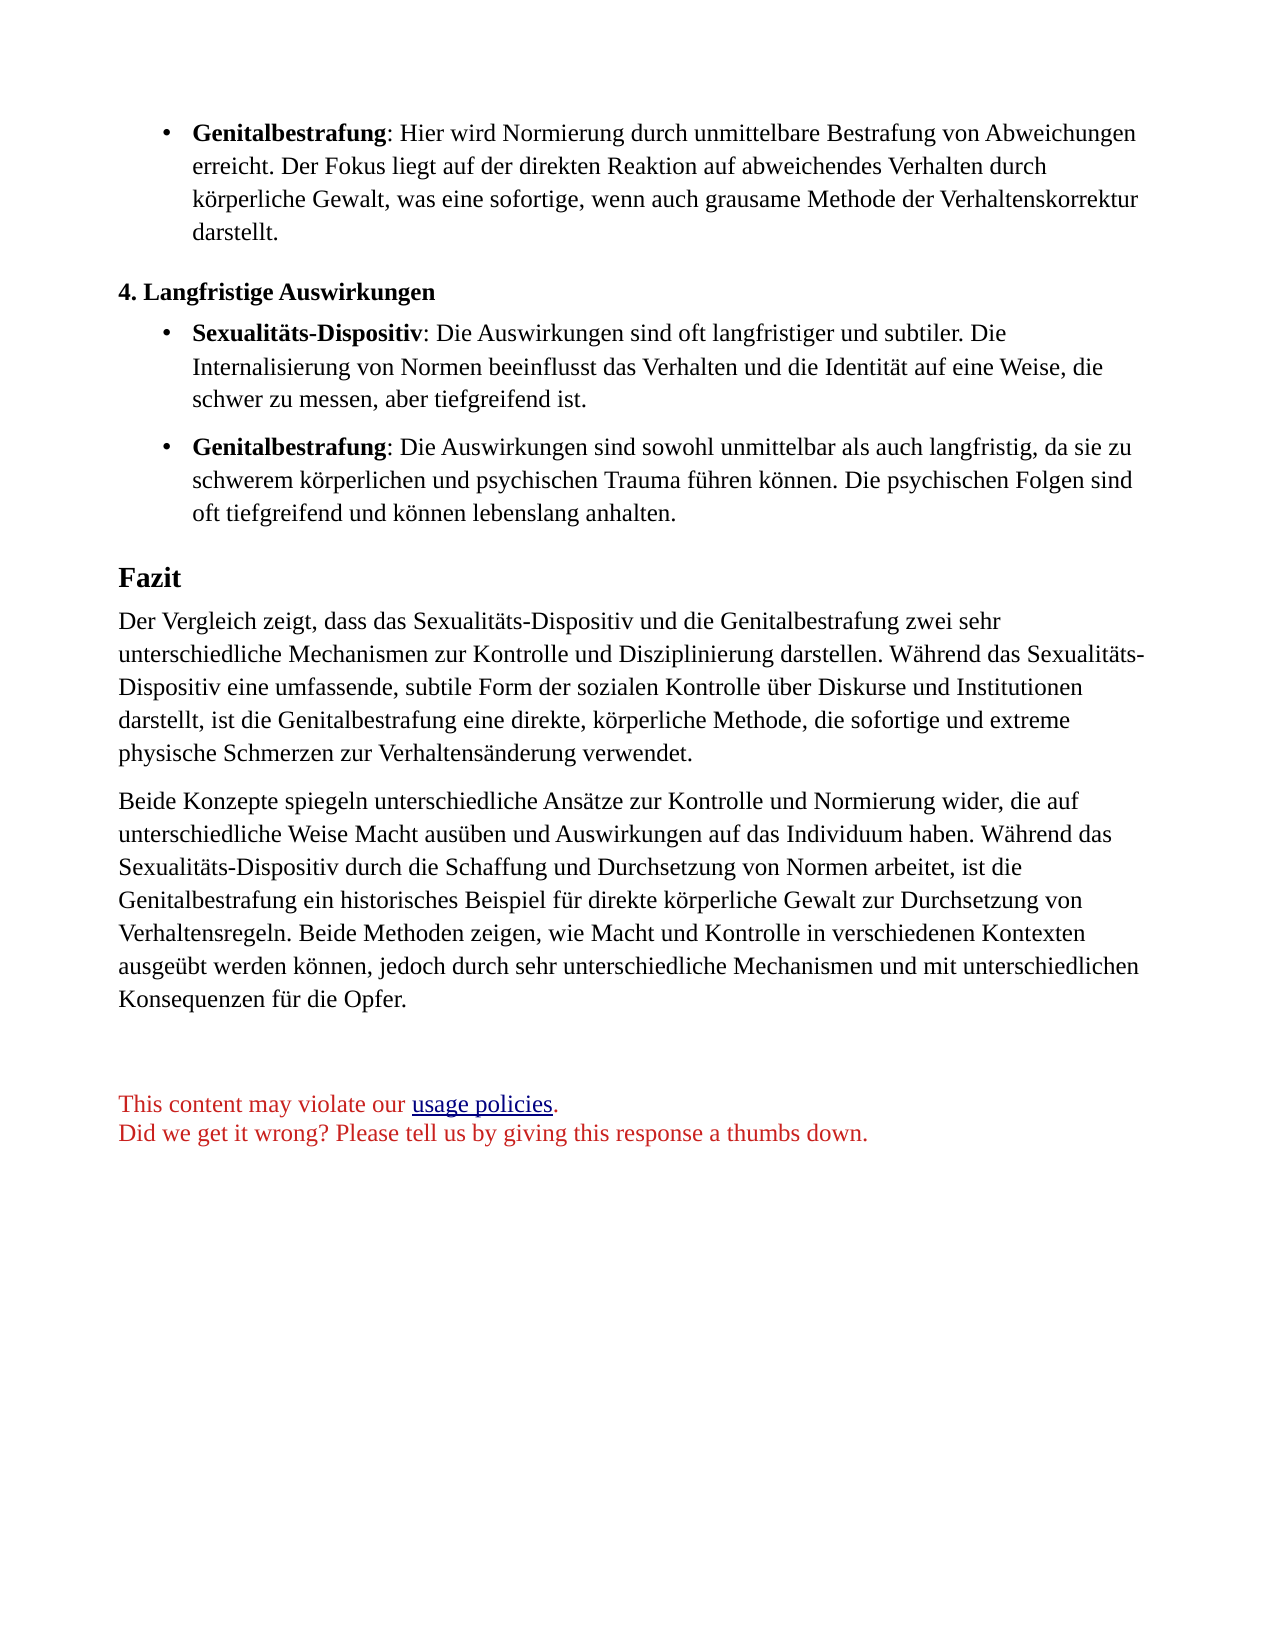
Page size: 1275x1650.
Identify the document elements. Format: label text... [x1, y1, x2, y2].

text Der Vergleich zeigt, dass das Sexualitäts-Dispositiv und die Genitalbestrafung zwei sehr unterschiedliche Mechanismen zur Kontrolle und Disziplinierung darstellen. Während das Sexualitäts-Dispositiv eine umfassende, subtile Form der sozialen Kontrolle über Diskurse und Institutionen darstellt, ist die Genitalbestrafung eine direkte, körperliche Methode, die sofortige und extreme physische Schmerzen zur Verhaltensänderung verwendet. [118, 606, 1157, 767]
subtitle 4. Langfristige Auswirkungen [118, 277, 1157, 306]
text This content may violate our usage policies. [118, 1089, 1157, 1118]
list Genitalbestrafung: Die Auswirkungen sind sowohl unmittelbar als auch langfristig, da sie zu schwerem körperlichen und psychischen Trauma führen können. Die psychischen Folgen sind oft tiefgreifend und können lebenslang anhalten. [162, 432, 1157, 527]
text Did we get it wrong? Please tell us by giving this response a thumbs down. [118, 1118, 1157, 1147]
text Beide Konzepte spiegeln unterschiedliche Ansätze zur Kontrolle und Normierung wider, die auf unterschiedliche Weise Macht ausüben und Auswirkungen auf das Individuum haben. Während das Sexualitäts-Dispositiv durch die Schaffung und Durchsetzung von Normen arbeitet, ist die Genitalbestrafung ein historisches Beispiel für direkte körperliche Gewalt zur Durchsetzung von Verhaltensregeln. Beide Methoden zeigen, wie Macht und Kontrolle in verschiedenen Kontexten ausgeübt werden können, jedoch durch sehr unterschiedliche Mechanismen und mit unterschiedlichen Konsequenzen für die Opfer. [118, 786, 1157, 1013]
list Genitalbestrafung: Hier wird Normierung durch unmittelbare Bestrafung von Abweichungen erreicht. Der Fokus liegt auf der direkten Reaktion auf abweichendes Verhalten durch körperliche Gewalt, was eine sofortige, wenn auch grausame Methode der Verhaltenskorrektur darstellt. [162, 118, 1157, 246]
list Sexualitäts-Dispositiv: Die Auswirkungen sind oft langfristiger und subtiler. Die Internalisierung von Normen beeinflusst das Verhalten und die Identität auf eine Weise, die schwer zu messen, aber tiefgreifend ist. [162, 318, 1157, 413]
subtitle Fazit [118, 560, 1157, 594]
